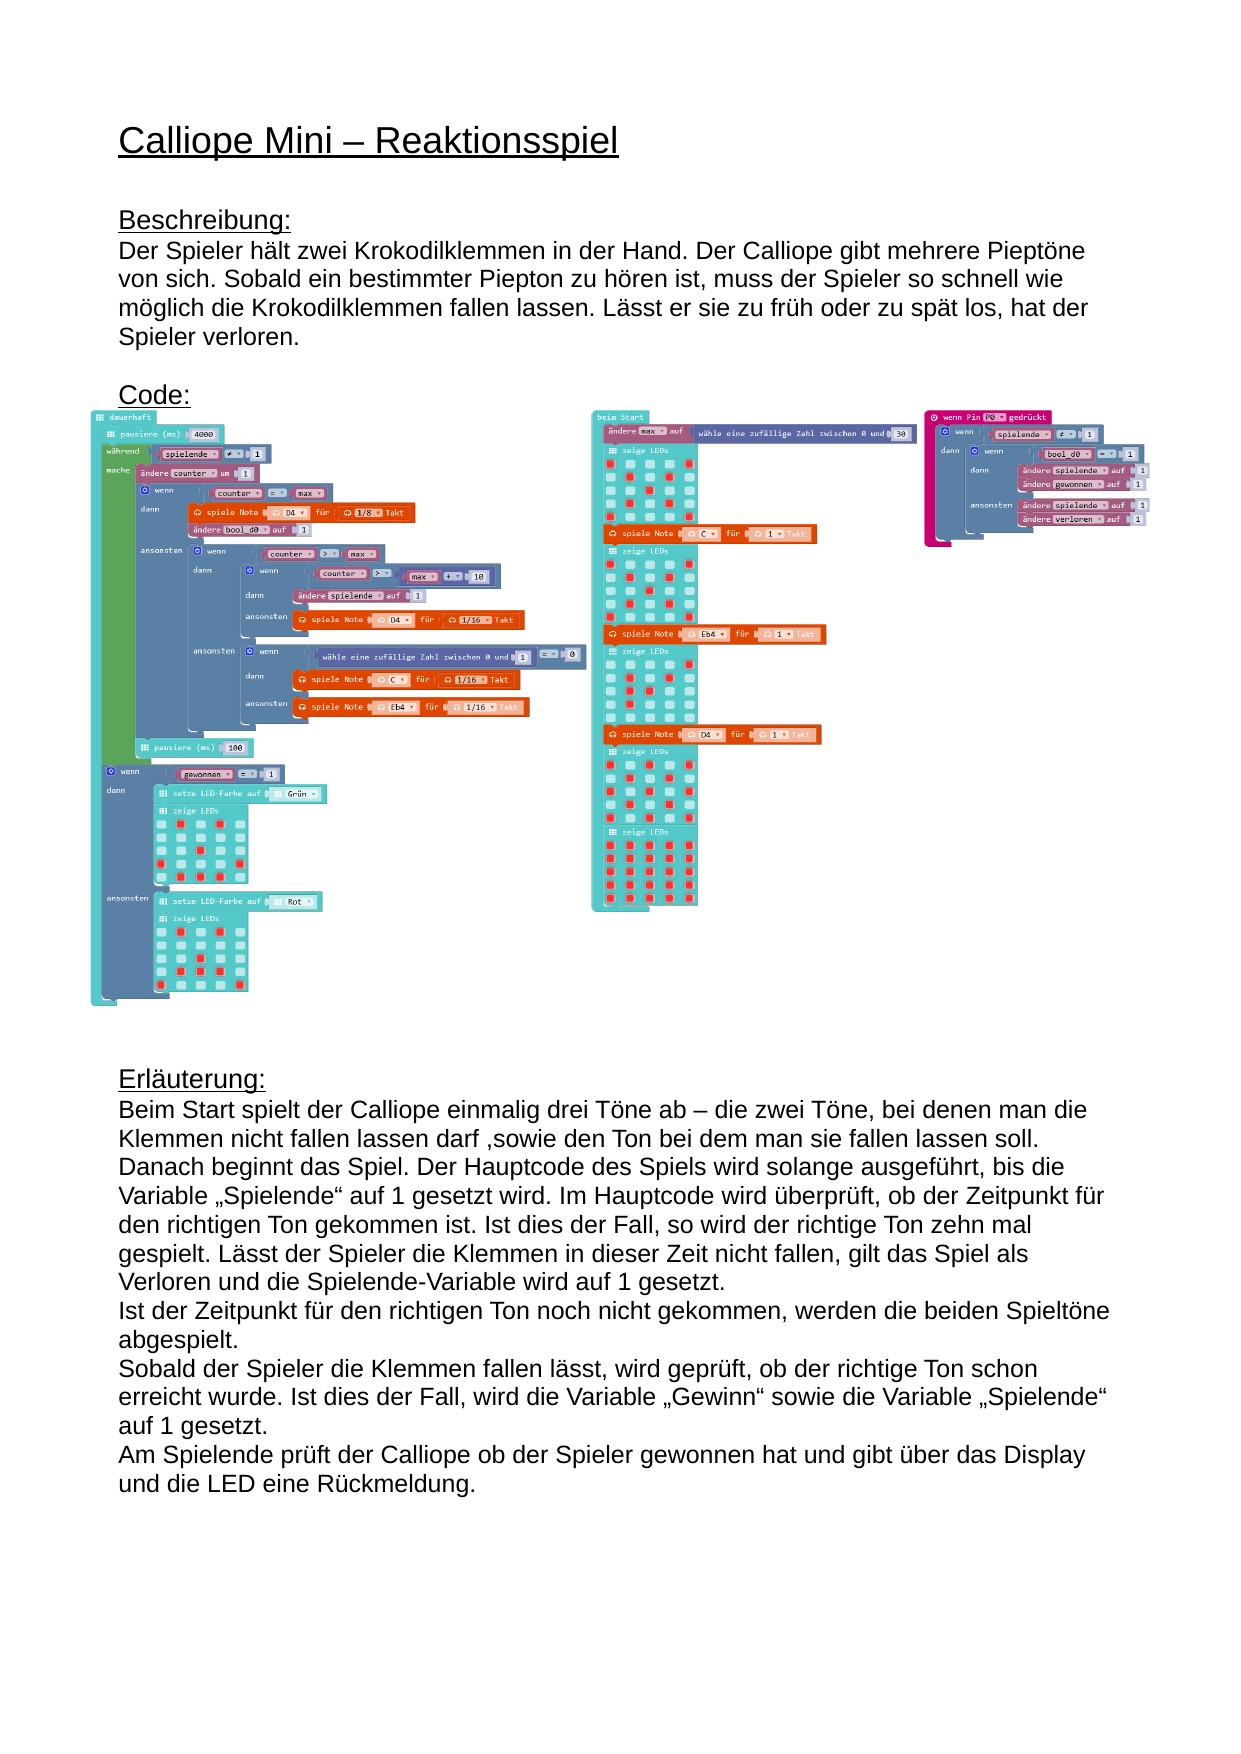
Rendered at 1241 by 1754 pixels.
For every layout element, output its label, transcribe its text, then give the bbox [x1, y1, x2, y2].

text Am Spielende prüft der Calliope ob der Spieler gewonnen hat und gibt über das Display und die LED eine Rückmeldung. [118, 1440, 1122, 1497]
text Erläuterung: [118, 1063, 1122, 1095]
text Code: [118, 379, 1122, 410]
text Der Spieler hält zwei Krokodilklemmen in der Hand. Der Calliope gibt mehrere Pieptöne von sich. Sobald ein bestimmter Piepton zu hören ist, muss der Spieler so schnell wie möglich die Krokodilklemmen fallen lassen. Lässt er sie zu früh oder zu spät los, hat der Spieler verloren. [118, 236, 1122, 351]
text Danach beginnt das Spiel. Der Hauptcode des Spiels wird solange ausgeführt, bis die Variable „Spielende“ auf 1 gesetzt wird. Im Hauptcode wird überprüft, ob der Zeitpunkt für den richtigen Ton gekommen ist. Ist dies der Fall, so wird der richtige Ton zehn mal gespielt. Lässt der Spieler die Klemmen in dieser Zeit nicht fallen, gilt das Spiel als Verloren und die Spielende-Variable wird auf 1 gesetzt. [118, 1152, 1122, 1296]
text Sobald der Spieler die Klemmen fallen lässt, wird geprüft, ob der richtige Ton schon erreicht wurde. Ist dies der Fall, wird die Variable „Gewinn“ sowie die Variable „Spielende“ auf 1 gesetzt. [118, 1353, 1122, 1440]
text Beschreibung: [118, 204, 1122, 236]
text Calliope Mini – Reaktionsspiel [118, 118, 1122, 161]
text Ist der Zeitpunkt für den richtigen Ton noch nicht gekommen, werden die beiden Spieltöne abgespielt. [118, 1296, 1122, 1353]
text Beim Start spielt der Calliope einmalig drei Töne ab – die zwei Töne, bei denen man die Klemmen nicht fallen lassen darf ,sowie den Ton bei dem man sie fallen lassen soll. [118, 1095, 1122, 1152]
picture [90, 410, 1150, 1006]
